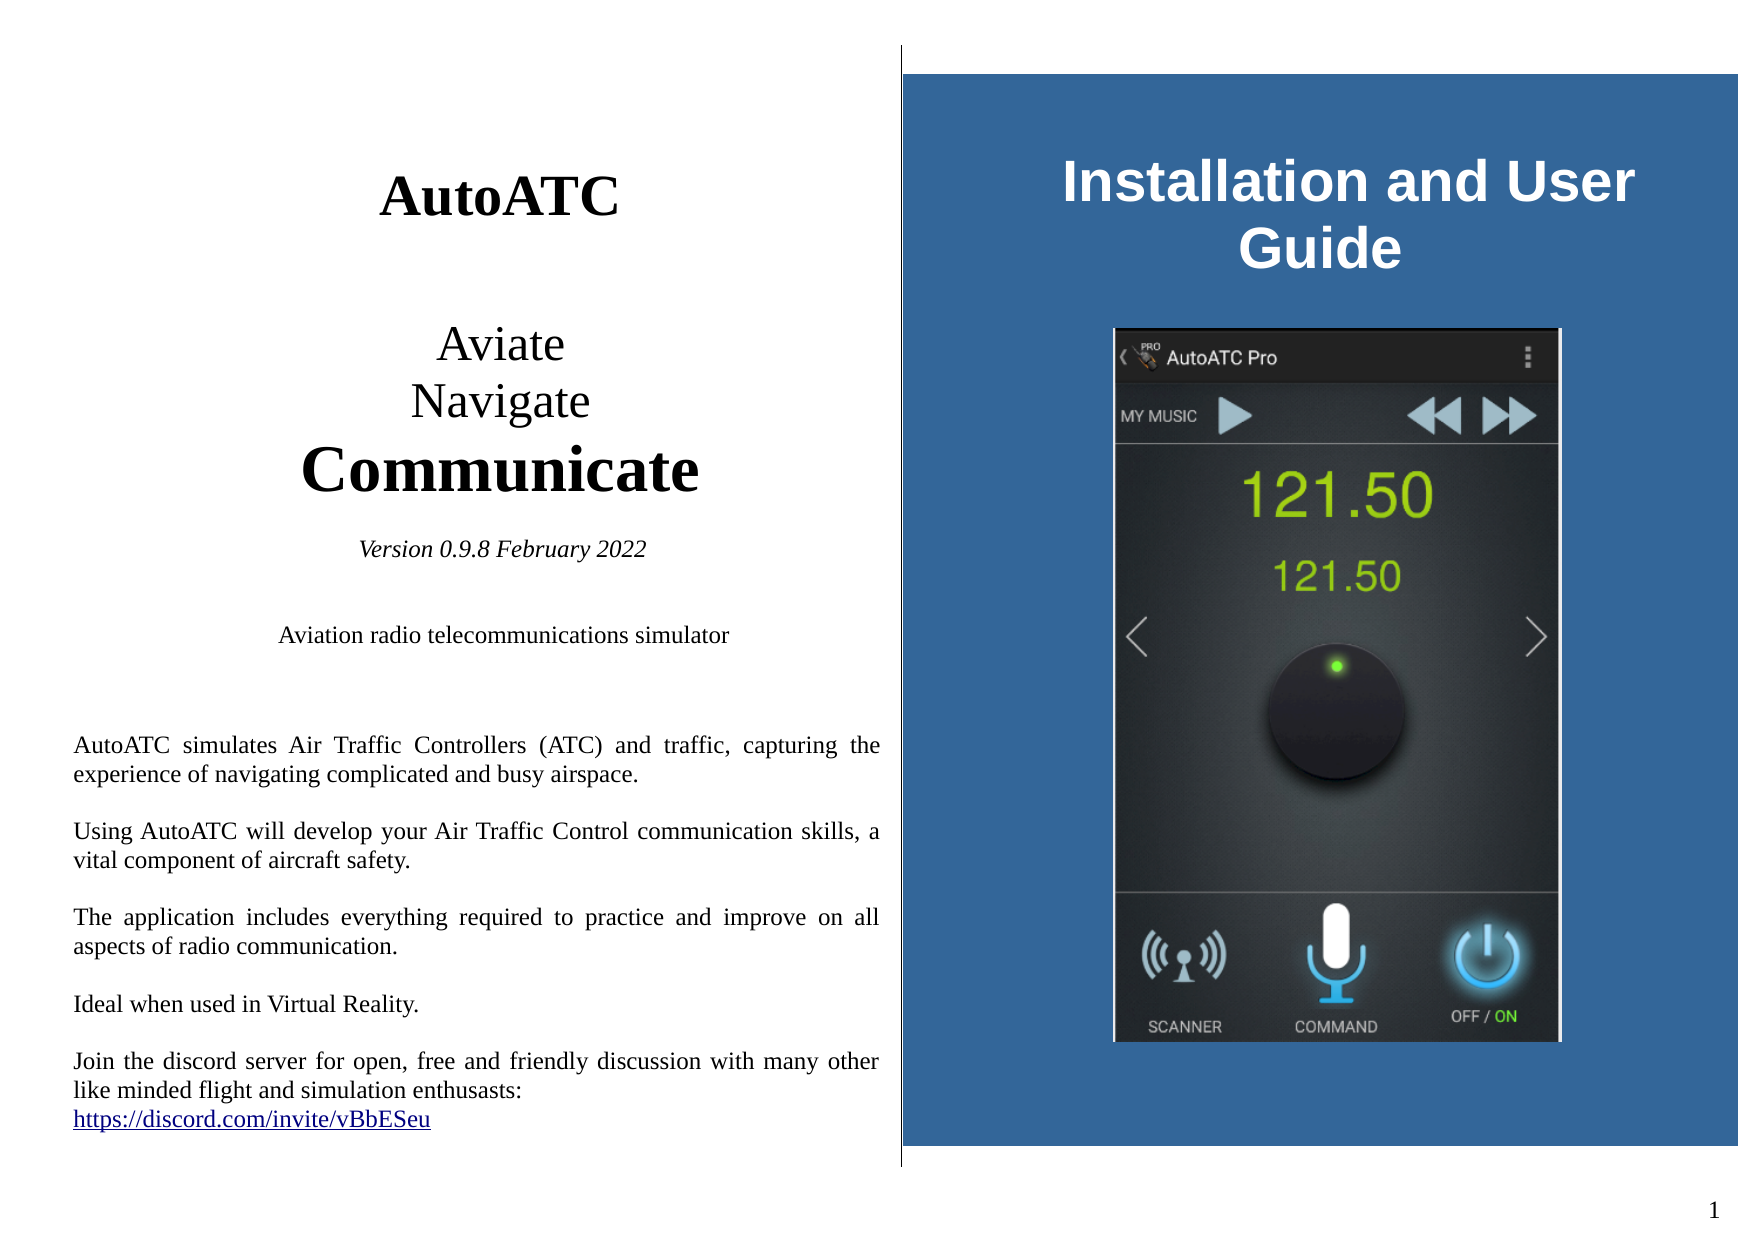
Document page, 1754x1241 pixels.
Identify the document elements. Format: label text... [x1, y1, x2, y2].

text AutoATC simulates Air Traffic Controllers (ATC) and traffic, capturing the experience of navigating complicated and busy airspace. [73, 730, 881, 787]
text Join the discord server for open, free and friendly discussion with many other like minded flight and simulation enthusasts: [73, 1046, 881, 1104]
text Navigate [73, 371, 898, 429]
text AutoATC [73, 160, 898, 227]
text Ideal when used in Virtual Reality. [73, 989, 881, 1017]
text The application includes everything required to practice and improve on all aspects of radio communication. [73, 902, 881, 960]
text Aviate [73, 314, 898, 371]
text Communicate [73, 429, 898, 505]
text Using AutoATC will develop your Air Traffic Control communication skills, a vital component of aircraft safety. [73, 816, 881, 874]
text Version 0.9.8 February 2022 [108, 534, 898, 563]
title Installation and User Guide [921, 147, 1720, 281]
text Aviation radio telecommunications simulator [108, 620, 898, 649]
picture [1113, 328, 1562, 1042]
text https://discord.com/invite/vBbESeu [73, 1104, 881, 1132]
